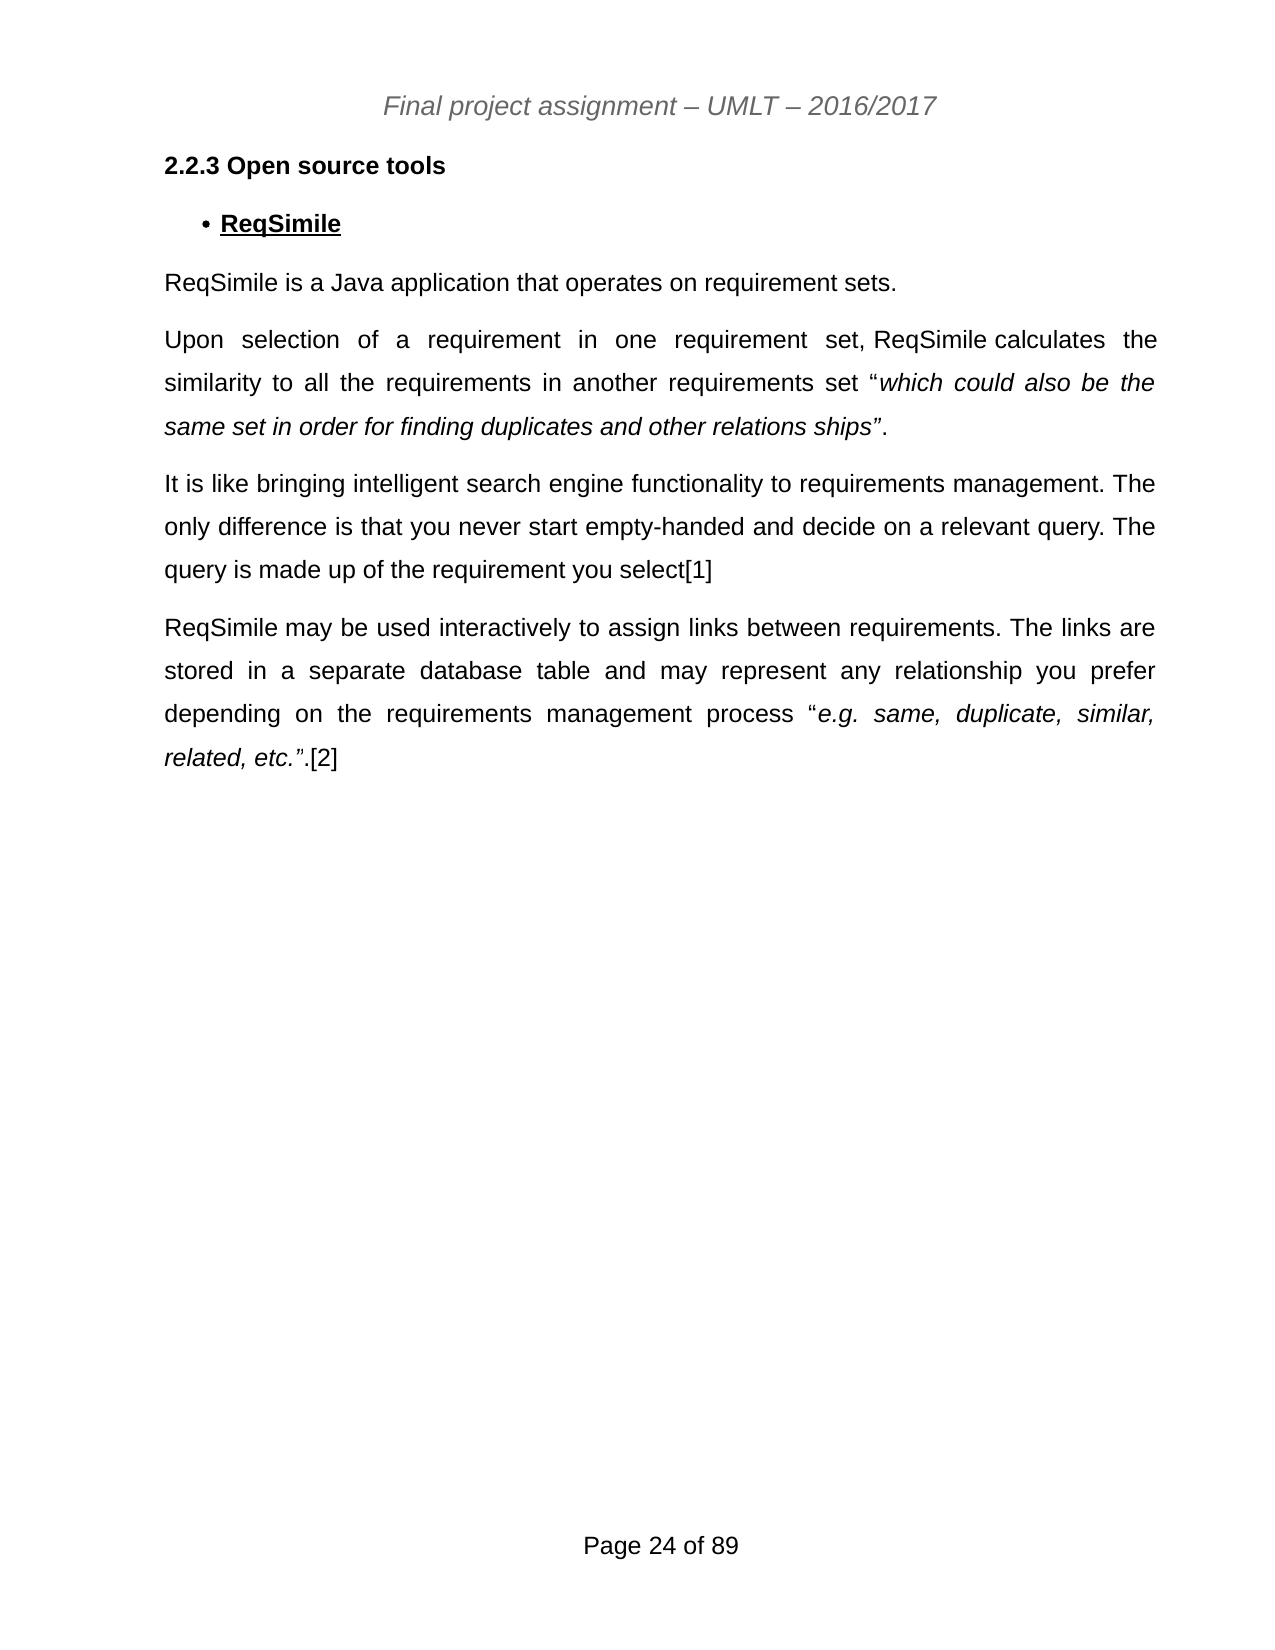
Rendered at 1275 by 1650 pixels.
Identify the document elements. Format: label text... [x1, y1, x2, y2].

text Upon selection of a requirement in one requirement set, ReqSimile calculates the similarity to all the requirements in another requirements set “which could also be the same set in order for finding duplicates and other relations ships”. [164, 325, 1158, 440]
list ReqSimile [202, 209, 1158, 238]
subtitle 2.2.3 Open source tools [164, 151, 1158, 180]
text ReqSimile may be used interactively to assign links between requirements. The links are stored in a separate database table and may represent any relationship you prefer depending on the requirements management process “e.g. same, duplicate, similar, related, etc.”.[2] [164, 613, 1158, 771]
text It is like bringing intelligent search engine functionality to requirements management. The only difference is that you never start empty-handed and decide on a relevant query. The query is made up of the requirement you select[1] [164, 469, 1158, 584]
list ReqSimile is a Java application that operates on requirement sets. [164, 268, 1158, 296]
